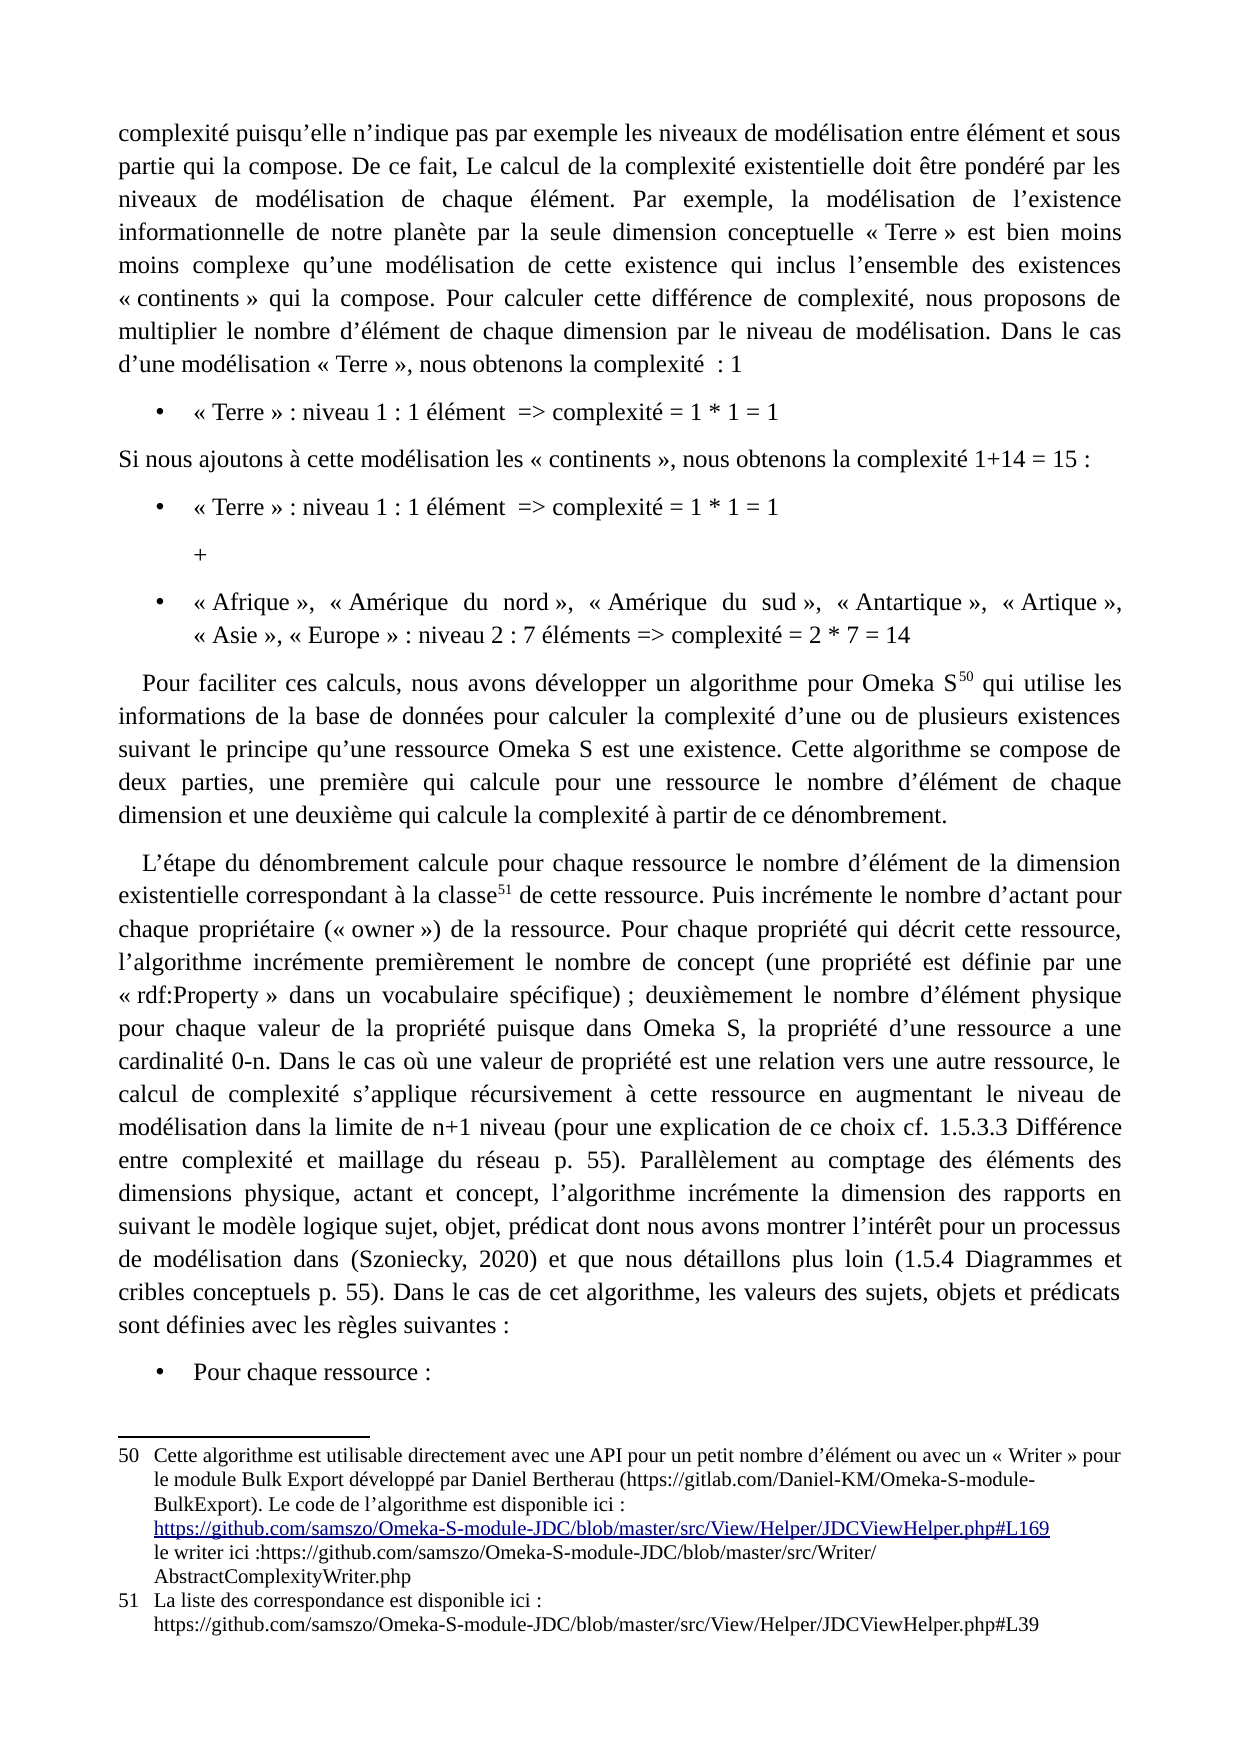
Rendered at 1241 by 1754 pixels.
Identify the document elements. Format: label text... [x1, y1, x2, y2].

text La liste des correspondance est disponible ici : https://github.com/samszo/Omeka-S-module-JDC/blob/master/src/View/Helper/JDCViewHelper.php#L39 [118, 1588, 1122, 1636]
text Cette algorithme est utilisable directement avec une API pour un petit nombre d’élément ou avec un « Writer » pour le module Bulk Export développé par Daniel Bertherau (https://gitlab.com/Daniel-KM/Omeka-S-module-BulkExport). Le code de l’algorithme est disponible ici : https://github.com/samszo/Omeka-S-module-JDC/blob/master/src/View/Helper/JDCViewHelper.php#L169 le writer ici :https://github.com/samszo/Omeka-S-module-JDC/blob/master/src/Writer/AbstractComplexityWriter.php [118, 1443, 1122, 1588]
text L’étape du dénombrement calcule pour chaque ressource le nombre d’élément de la dimension existentielle correspondant à la classe de cette ressource. Puis incrémente le nombre d’actant pour chaque propriétaire (« owner ») de la ressource. Pour chaque propriété qui décrit cette ressource, l’algorithme incrémente premièrement le nombre de concept (une propriété est définie par une « rdf:Property » dans un vocabulaire spécifique) ; deuxièmement le nombre d’élément physique pour chaque valeur de la propriété puisque dans Omeka S, la propriété d’une ressource a une cardinalité 0-n. Dans le cas où une valeur de propriété est une relation vers une autre ressource, le calcul de complexité s’applique récursivement à cette ressource en augmentant le niveau de modélisation dans la limite de n+1 niveau (pour une explication de ce choix cf. 1.5.3.3 Différence entre complexité et maillage du réseau p. 55). Parallèlement au comptage des éléments des dimensions physique, actant et concept, l’algorithme incrémente la dimension des rapports en suivant le modèle logique sujet, objet, prédicat dont nous avons montrer l’intérêt pour un processus de modélisation dans (Szoniecky, 2020) et que nous détaillons plus loin (1.5.4 Diagrammes et cribles conceptuels p. 55). Dans le cas de cet algorithme, les valeurs des sujets, objets et prédicats sont définies avec les règles suivantes : [118, 848, 1122, 1339]
list + [156, 540, 1122, 568]
list « Afrique », « Amérique du nord », « Amérique du sud », « Antartique », « Artique », « Asie », « Europe » : niveau 2 : 7 éléments => complexité = 2 * 7 = 14 [156, 587, 1122, 649]
list Pour chaque ressource : [156, 1357, 1122, 1386]
list « Terre » : niveau 1 : 1 élément => complexité = 1 * 1 = 1 [156, 492, 1122, 521]
text complexité puisqu’elle n’indique pas par exemple les niveaux de modélisation entre élément et sous partie qui la compose. De ce fait, Le calcul de la complexité existentielle doit être pondéré par les niveaux de modélisation de chaque élément. Par exemple, la modélisation de l’existence informationnelle de notre planète par la seule dimension conceptuelle « Terre » est bien moins moins complexe qu’une modélisation de cette existence qui inclus l’ensemble des existences « continents » qui la compose. Pour calculer cette différence de complexité, nous proposons de multiplier le nombre d’élément de chaque dimension par le niveau de modélisation. Dans le cas d’une modélisation « Terre », nous obtenons la complexité : 1 [118, 118, 1122, 378]
list « Terre » : niveau 1 : 1 élément => complexité = 1 * 1 = 1 [156, 397, 1122, 426]
text Pour faciliter ces calculs, nous avons développer un algorithme pour Omeka S qui utilise les informations de la base de données pour calculer la complexité d’une ou de plusieurs existences suivant le principe qu’une ressource Omeka S est une existence. Cette algorithme se compose de deux parties, une première qui calcule pour une ressource le nombre d’élément de chaque dimension et une deuxième qui calcule la complexité à partir de ce dénombrement. [118, 668, 1122, 829]
list Si nous ajoutons à cette modélisation les « continents », nous obtenons la complexité 1+14 = 15 : [118, 444, 1122, 473]
